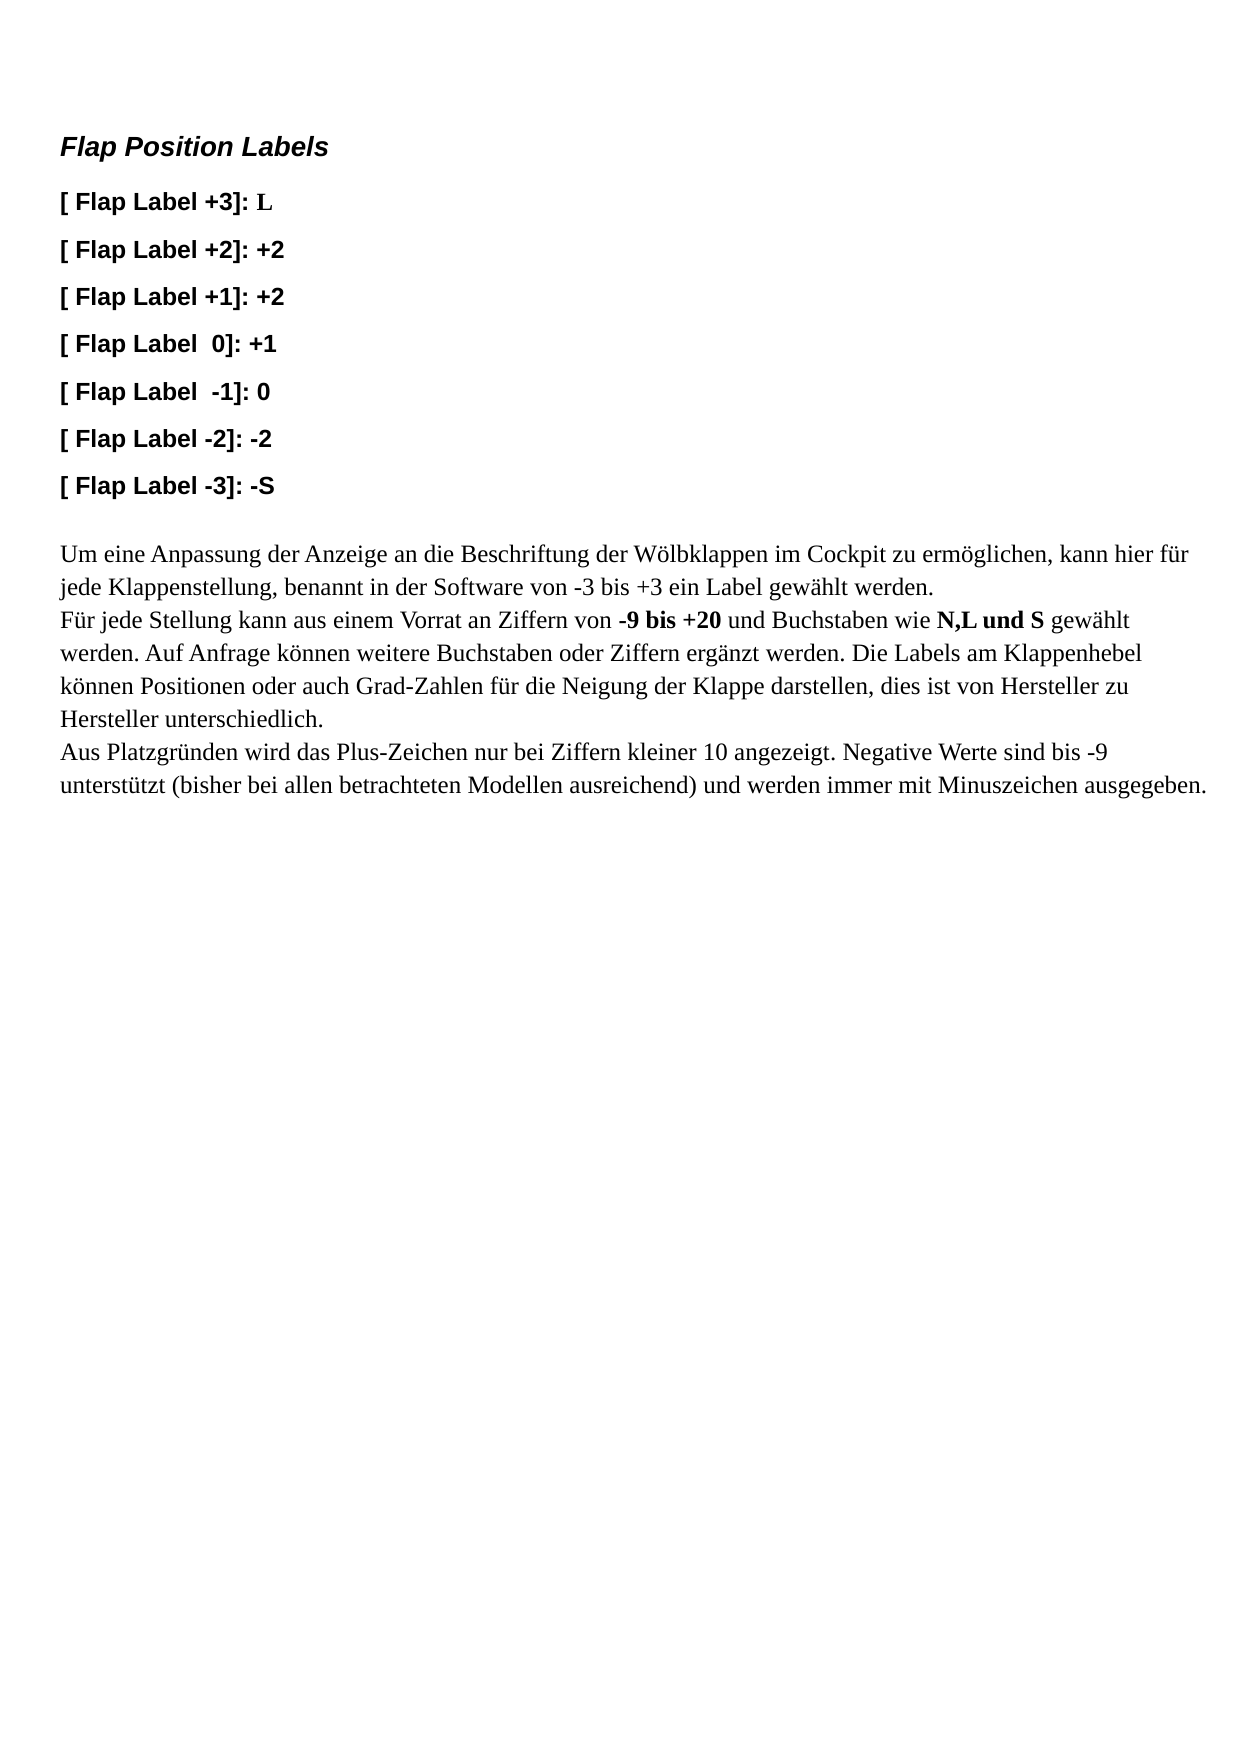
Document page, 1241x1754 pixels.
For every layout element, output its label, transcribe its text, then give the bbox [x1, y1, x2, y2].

subtitle [ Flap Label -3]: -S [60, 471, 1207, 500]
subtitle [ Flap Label 0]: +1 [60, 329, 1207, 358]
subtitle [ Flap Label -2]: -2 [60, 424, 1207, 453]
subtitle [ Flap Label +3]: L [60, 187, 1207, 216]
text Aus Platzgründen wird das Plus-Zeichen nur bei Ziffern kleiner 10 angezeigt. Negative Werte sind bis -9 unterstützt (bisher bei allen betrachteten Modellen ausreichend) und werden immer mit Minuszeichen ausgegeben. [60, 737, 1207, 799]
subtitle Flap Position Labels [60, 131, 1207, 162]
subtitle [ Flap Label +2]: +2 [60, 235, 1207, 263]
text Um eine Anpassung der Anzeige an die Beschriftung der Wölbklappen im Cockpit zu ermöglichen, kann hier für jede Klappenstellung, benannt in der Software von -3 bis +3 ein Label gewählt werden. [60, 539, 1207, 601]
subtitle [ Flap Label +1]: +2 [60, 282, 1207, 311]
subtitle [ Flap Label -1]: 0 [60, 377, 1207, 405]
text Für jede Stellung kann aus einem Vorrat an Ziffern von -9 bis +20 und Buchstaben wie N,L und S gewählt werden. Auf Anfrage können weitere Buchstaben oder Ziffern ergänzt werden. Die Labels am Klappenhebel können Positionen oder auch Grad-Zahlen für die Neigung der Klappe darstellen, dies ist von Hersteller zu Hersteller unterschiedlich. [60, 605, 1207, 733]
